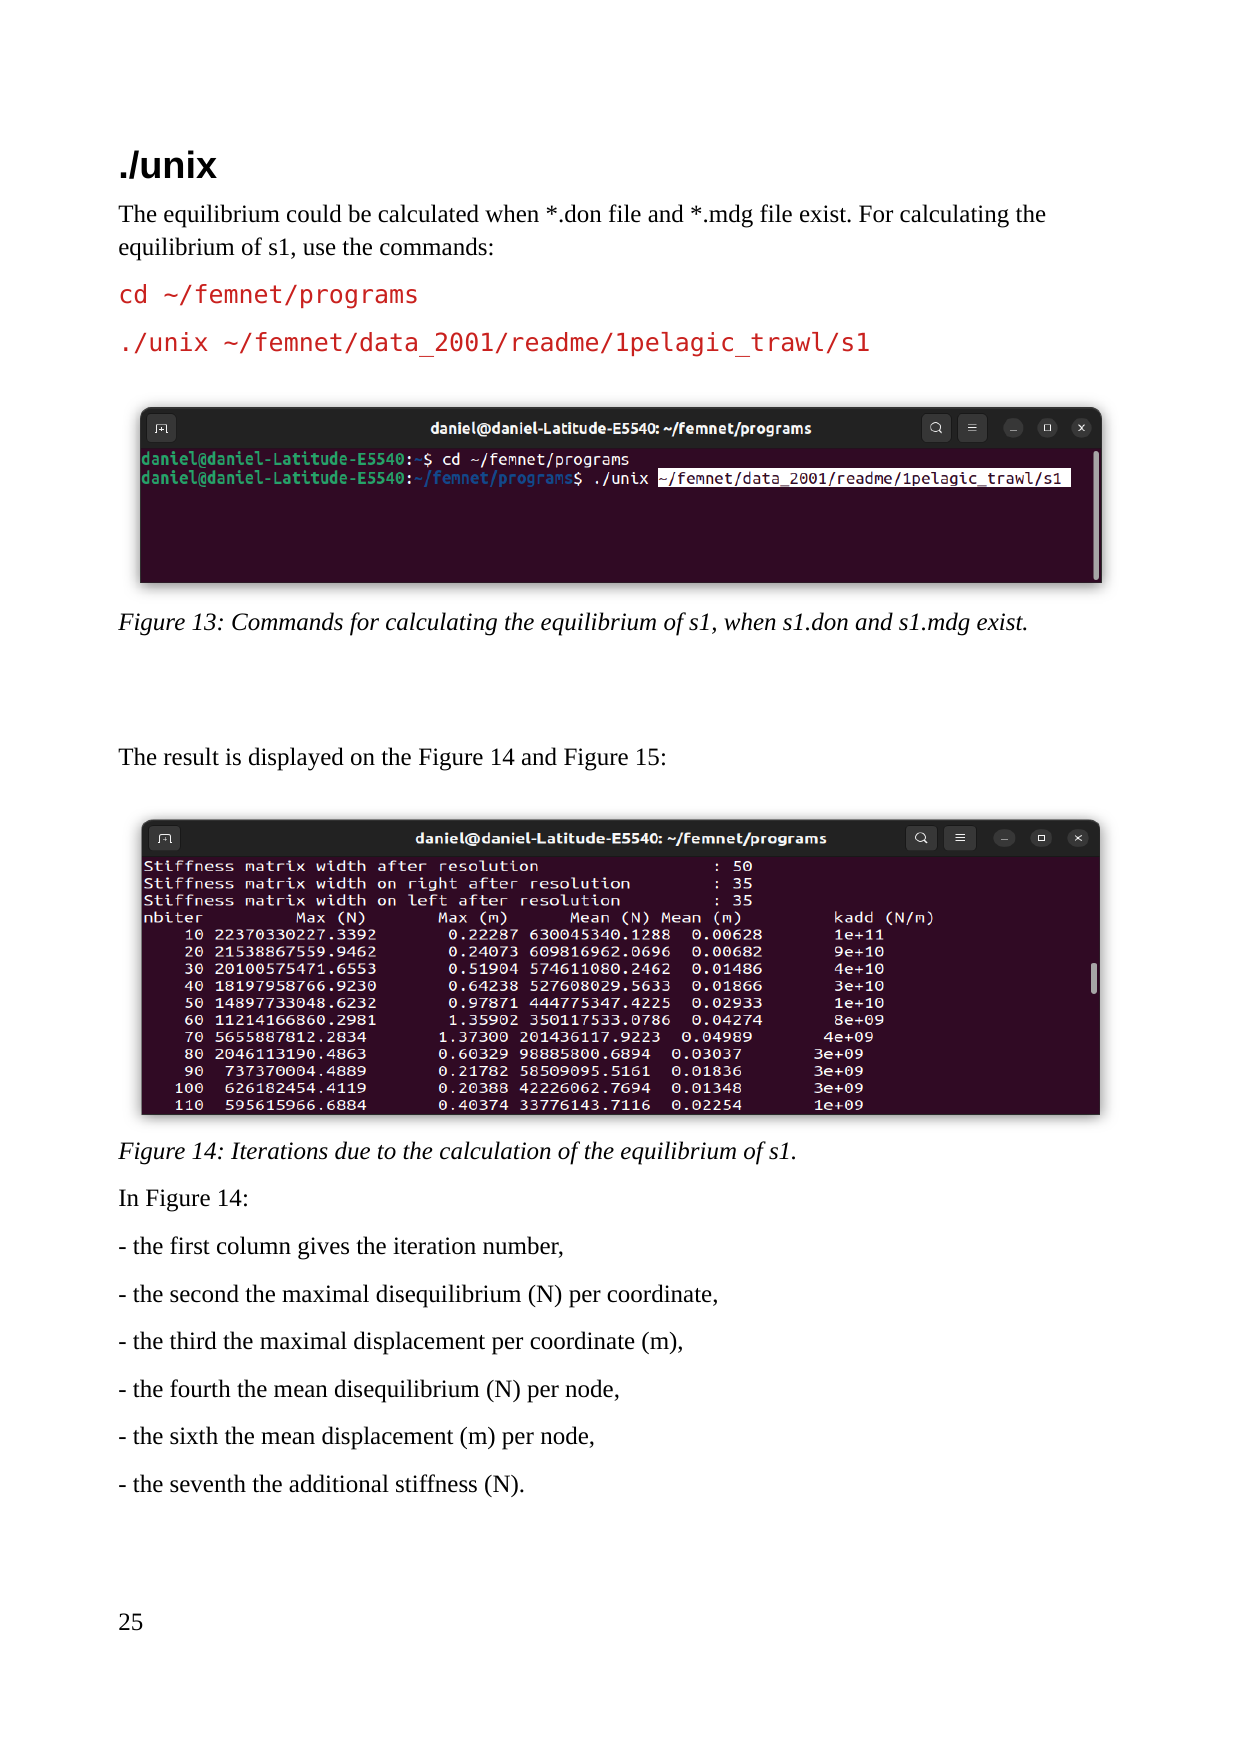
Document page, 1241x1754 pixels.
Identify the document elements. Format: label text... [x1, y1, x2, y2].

text Figure 14: Iterations due to the calculation of the equilibrium of s1. [118, 1136, 1122, 1164]
picture [118, 388, 1123, 607]
picture [118, 802, 1123, 1136]
text - the first column gives the iteration number, [118, 1231, 1122, 1260]
text ./unix ~/femnet/data_2001/readme/1pelagic_trawl/s1 [118, 328, 1122, 357]
text - the third the maximal displacement per coordinate (m), [118, 1326, 1122, 1355]
text - the fourth the mean disequilibrium (N) per node, [118, 1374, 1122, 1403]
text - the seventh the additional stiffness (N). [118, 1469, 1122, 1498]
text The equilibrium could be calculated when *.don file and *.mdg file exist. For calculating the equilibrium of s1, use the commands: [118, 199, 1122, 261]
text - the second the maximal disequilibrium (N) per coordinate, [118, 1279, 1122, 1307]
text Figure 13: Commands for calculating the equilibrium of s1, when s1.don and s1.mdg exist. [118, 607, 1122, 635]
text In Figure 14: [118, 1183, 1122, 1212]
text The result is displayed on the Figure 14 and Figure 15: [118, 742, 1122, 771]
subtitle ./unix [118, 143, 1122, 187]
text - the sixth the mean displacement (m) per node, [118, 1421, 1122, 1450]
text cd ~/femnet/programs [118, 280, 1122, 309]
